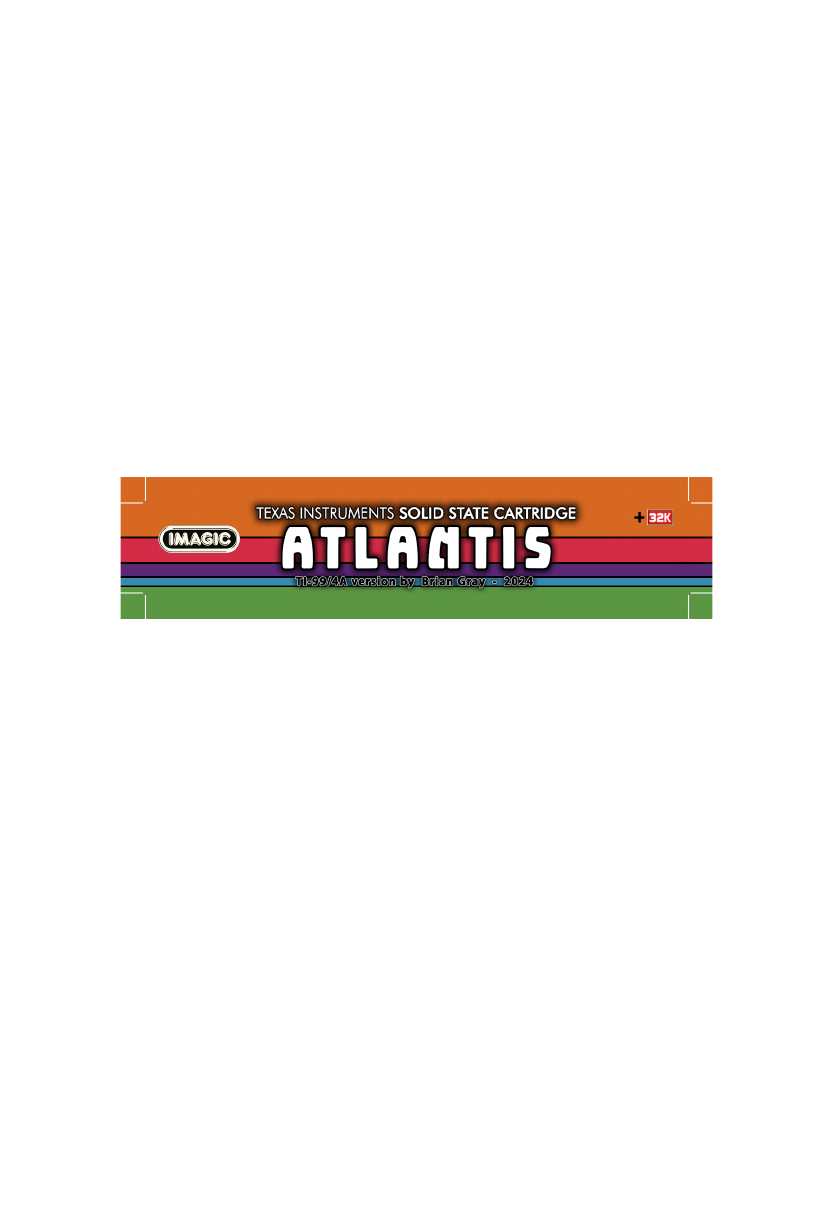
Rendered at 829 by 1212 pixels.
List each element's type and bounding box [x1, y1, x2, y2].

picture [120, 477, 713, 619]
